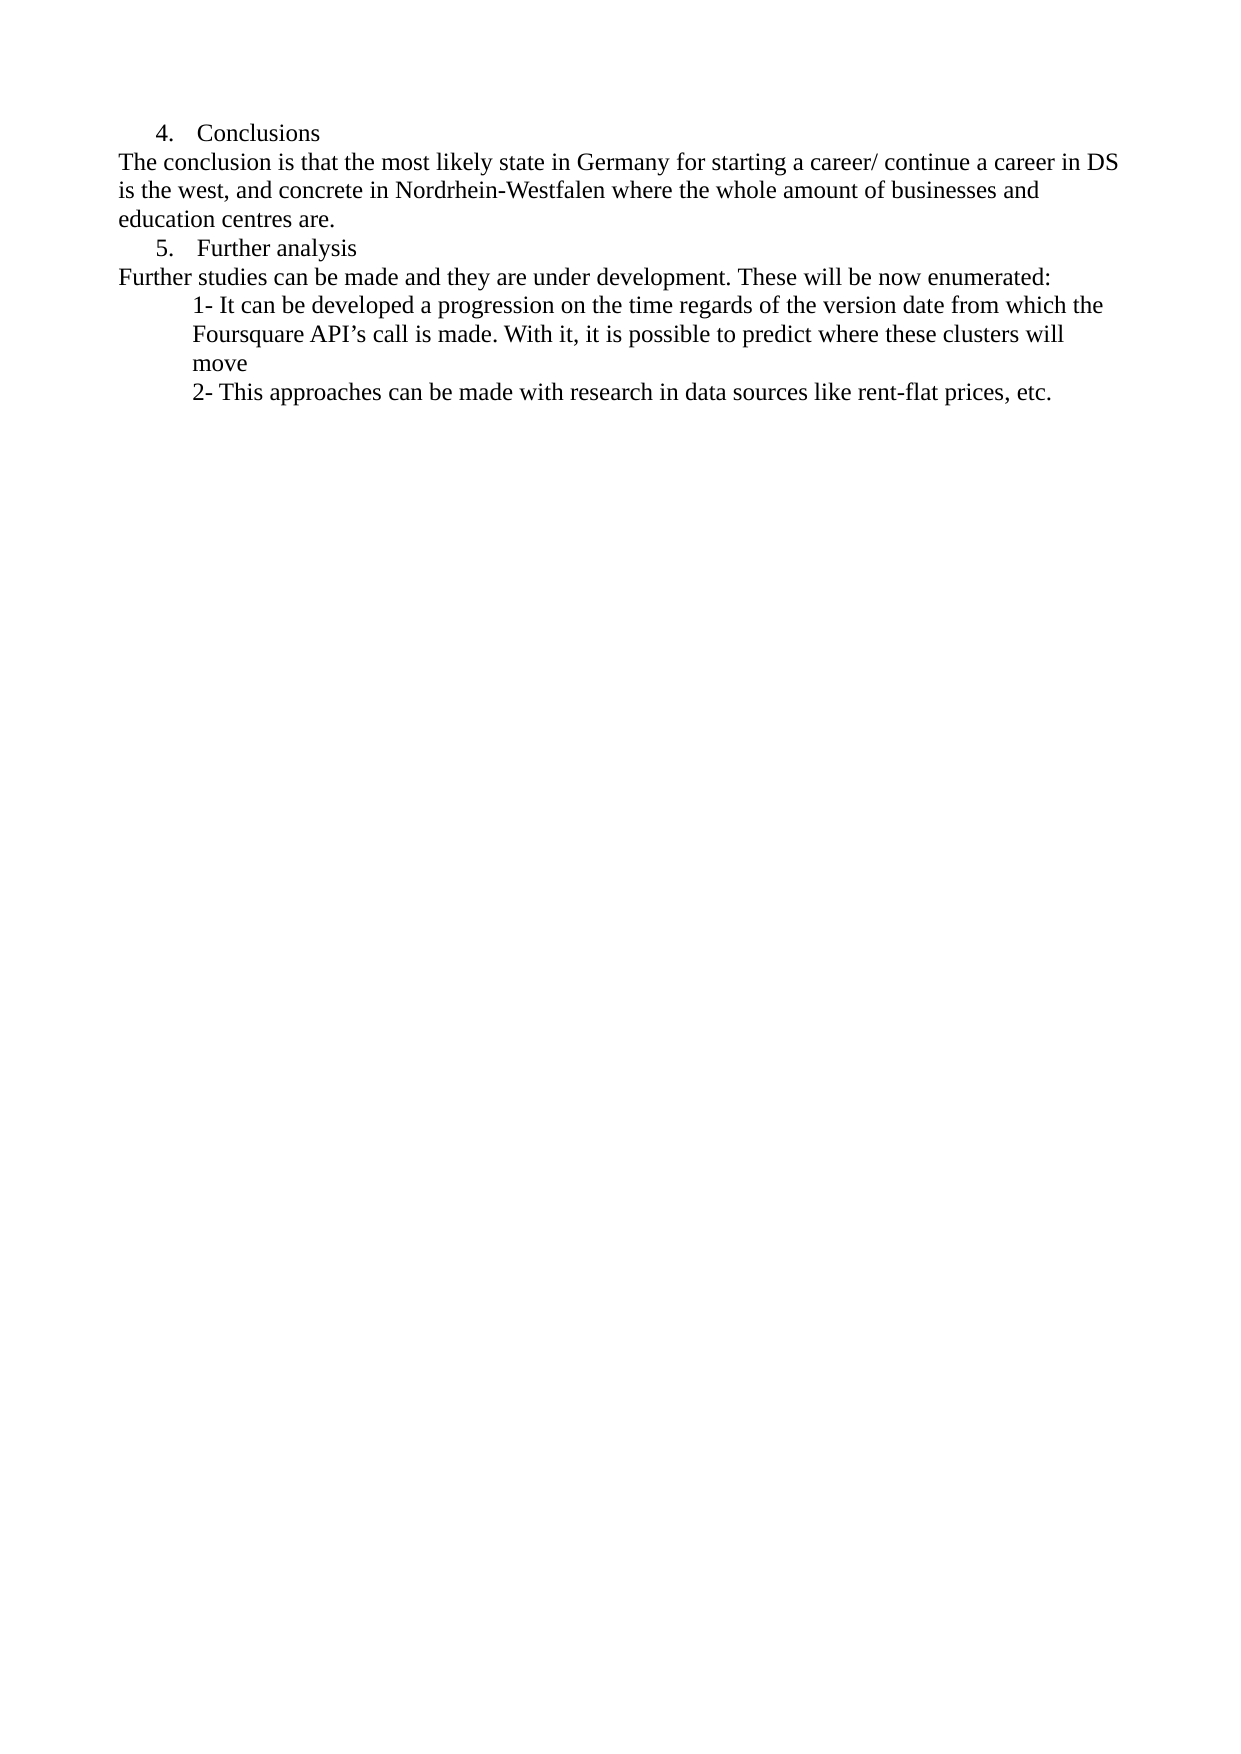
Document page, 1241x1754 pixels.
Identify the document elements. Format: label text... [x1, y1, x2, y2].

list Conclusions [155, 118, 1122, 147]
list Further analysis [155, 233, 1122, 262]
text Further studies can be made and they are under development. These will be now enumerated: [118, 262, 1122, 291]
text 1- It can be developed a progression on the time regards of the version date from which the Foursquare API’s call is made. With it, it is possible to predict where these clusters will move [118, 291, 1122, 377]
text The conclusion is that the most likely state in Germany for starting a career/ continue a career in DS is the west, and concrete in Nordrhein-Westfalen where the whole amount of businesses and education centres are. [118, 147, 1122, 233]
text 2- This approaches can be made with research in data sources like rent-flat prices, etc. [118, 377, 1122, 406]
